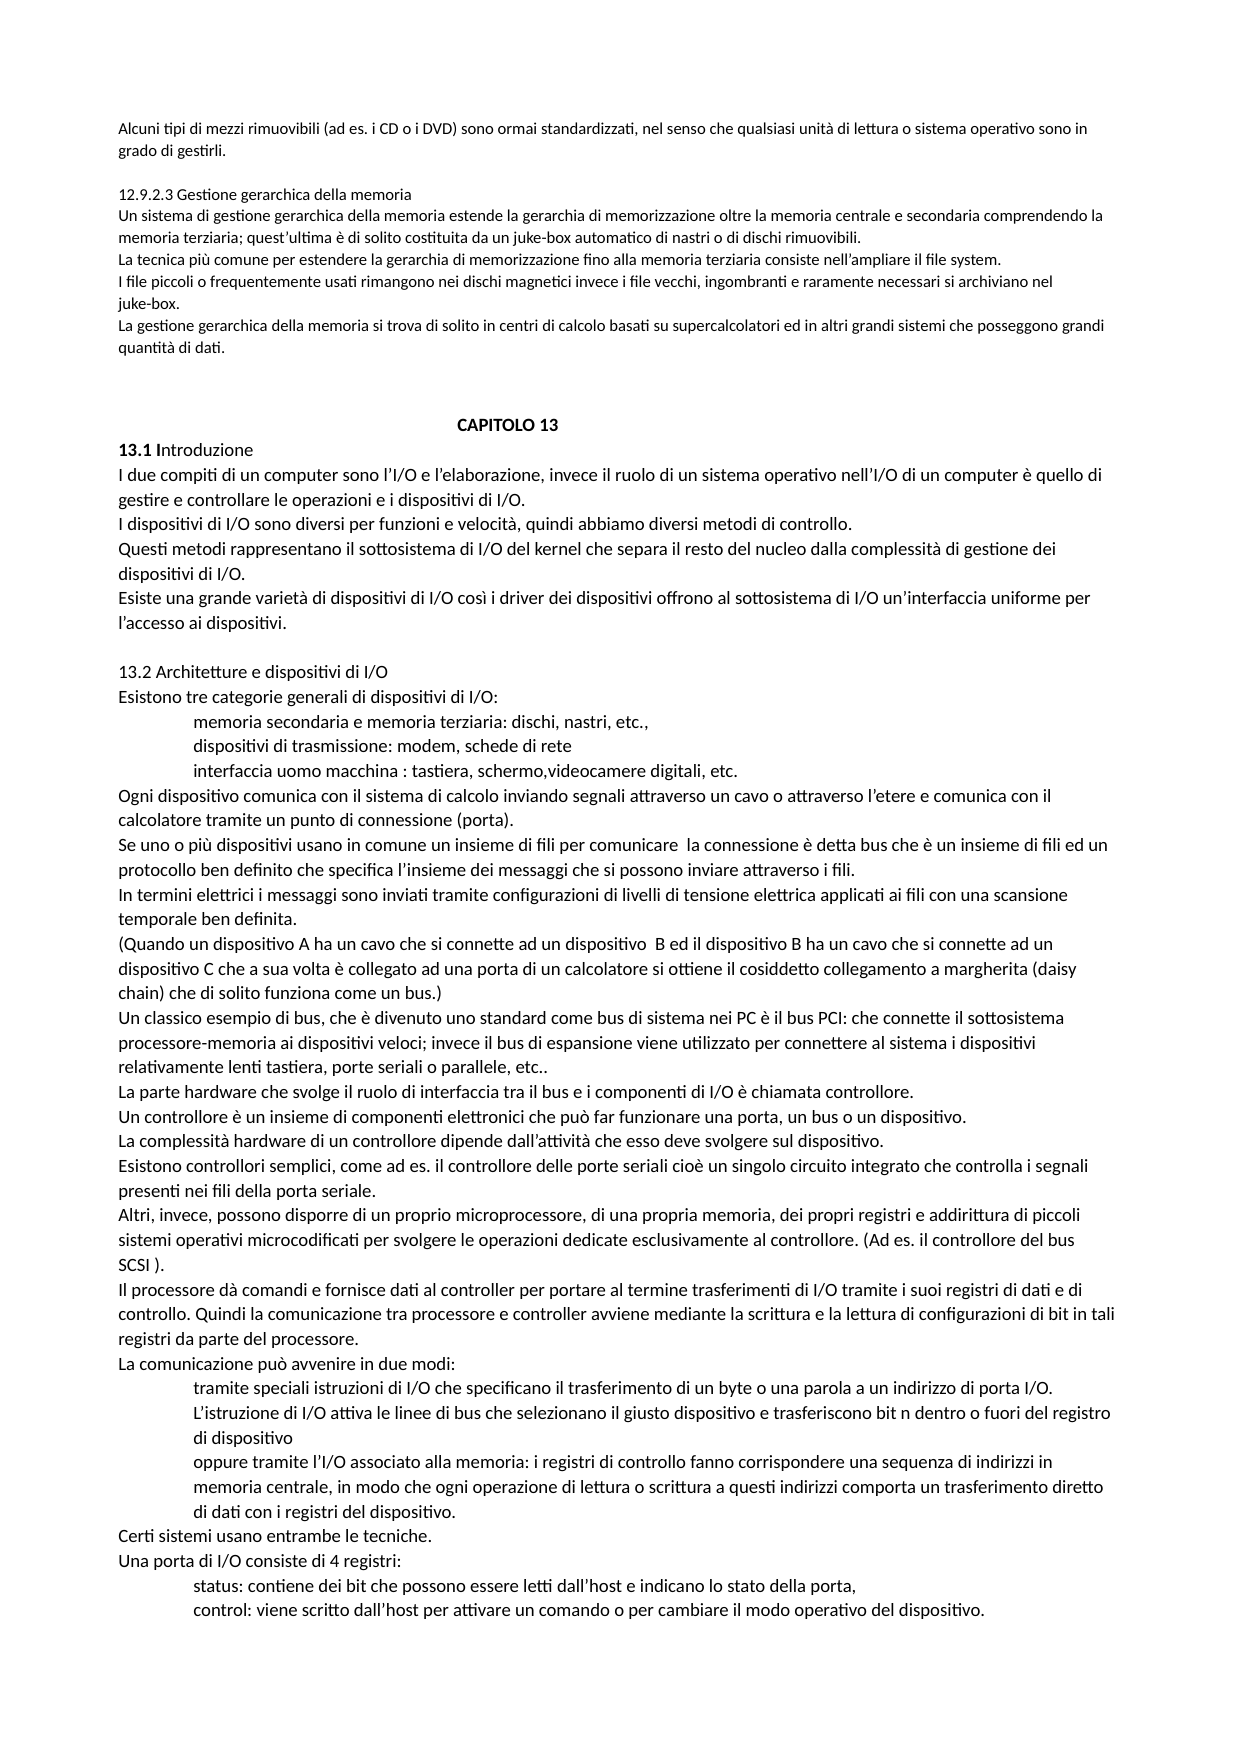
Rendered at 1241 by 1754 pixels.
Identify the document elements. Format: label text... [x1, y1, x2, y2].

text I dispositivi di I/O sono diversi per funzioni e velocità, quindi abbiamo diversi metodi di controllo. [118, 512, 1122, 535]
text Un classico esempio di bus, che è divenuto uno standard come bus di sistema nei PC è il bus PCI: che connette il sottosistema processore-memoria ai dispositivi veloci; invece il bus di espansione viene utilizzato per connettere al sistema i dispositivi relativamente lenti tastiera, porte seriali o parallele, etc.. [118, 1006, 1122, 1078]
text I due compiti di un computer sono l’I/O e l’elaborazione, invece il ruolo di un sistema operativo nell’I/O di un computer è quello di gestire e controllare le operazioni e i dispositivi di I/O. [118, 463, 1122, 511]
text Un controllore è un insieme di componenti elettronici che può far funzionare una porta, un bus o un dispositivo. [118, 1105, 1122, 1128]
text 13.2 Architetture e dispositivi di I/O [118, 661, 1122, 683]
text La comunicazione può avvenire in due modi: [118, 1352, 1122, 1375]
text Esistono tre categorie generali di dispositivi di I/O: [118, 685, 1122, 708]
text Certi sistemi usano entrambe le tecniche. [118, 1524, 1122, 1547]
text I file piccoli o frequentemente usati rimangono nei dischi magnetici invece i file vecchi, ingombranti e raramente necessari si archiviano nel [118, 271, 1122, 292]
text La complessità hardware di un controllore dipende dall’attività che esso deve svolgere sul dispositivo. [118, 1129, 1122, 1152]
text Il processore dà comandi e fornisce dati al controller per portare al termine trasferimenti di I/O tramite i suoi registri di dati e di controllo. Quindi la comunicazione tra processore e controller avviene mediante la scrittura e la lettura di configurazioni di bit in tali registri da parte del processore. [118, 1278, 1122, 1350]
text Ogni dispositivo comunica con il sistema di calcolo inviando segnali attraverso un cavo o attraverso l’etere e comunica con il calcolatore tramite un punto di connessione (porta). [118, 784, 1122, 832]
list tramite speciali istruzioni di I/O che specificano il trasferimento di un byte o una parola a un indirizzo di porta I/O. L’istruzione di I/O attiva le linee di bus che selezionano il giusto dispositivo e trasferiscono bit n dentro o fuori del registro di dispositivo [193, 1376, 1122, 1449]
list oppure tramite l’I/O associato alla memoria: i registri di controllo fanno corrispondere una sequenza di indirizzi in memoria centrale, in modo che ogni operazione di lettura o scrittura a questi indirizzi comporta un trasferimento diretto di dati con i registri del dispositivo. [193, 1451, 1122, 1523]
text Altri, invece, possono disporre di un proprio microprocessore, di una propria memoria, dei propri registri e addirittura di piccoli sistemi operativi microcodificati per svolgere le operazioni dedicate esclusivamente al controllore. (Ad es. il controllore del bus SCSI ). [118, 1204, 1122, 1276]
text La parte hardware che svolge il ruolo di interfaccia tra il bus e i componenti di I/O è chiamata controllore. [118, 1080, 1122, 1103]
text juke-box. [118, 293, 1122, 313]
text Una porta di I/O consiste di 4 registri: [118, 1549, 1122, 1572]
text 13.1 Introduzione [118, 438, 1122, 461]
text Alcuni tipi di mezzi rimuovibili (ad es. i CD o i DVD) sono ormai standardizzati, nel senso che qualsiasi unità di lettura o sistema operativo sono in grado di gestirli. [118, 118, 1122, 160]
text CAPITOLO 13 [118, 414, 1122, 437]
text Un sistema di gestione gerarchica della memoria estende la gerarchia di memorizzazione oltre la memoria centrale e secondaria comprendendo la memoria terziaria; quest’ultima è di solito costituita da un juke-box automatico di nastri o di dischi rimuovibili. [118, 206, 1122, 248]
list memoria secondaria e memoria terziaria: dischi, nastri, etc., [193, 710, 1122, 733]
list interfaccia uomo macchina : tastiera, schermo,videocamere digitali, etc. [193, 759, 1122, 782]
text 12.9.2.3 Gestione gerarchica della memoria [118, 184, 1122, 204]
list control: viene scritto dall’host per attivare un comando o per cambiare il modo operativo del dispositivo. [193, 1599, 1122, 1622]
text Esiste una grande varietà di dispositivi di I/O così i driver dei dispositivi offrono al sottosistema di I/O un’interfaccia uniforme per l’accesso ai dispositivi. [118, 586, 1122, 634]
text Esistono controllori semplici, come ad es. il controllore delle porte seriali cioè un singolo circuito integrato che controlla i segnali presenti nei fili della porta seriale. [118, 1154, 1122, 1202]
list dispositivi di trasmissione: modem, schede di rete [193, 734, 1122, 757]
text (Quando un dispositivo A ha un cavo che si connette ad un dispositivo B ed il dispositivo B ha un cavo che si connette ad un dispositivo C che a sua volta è collegato ad una porta di un calcolatore si ottiene il cosiddetto collegamento a margherita (daisy chain) che di solito funziona come un bus.) [118, 932, 1122, 1004]
list status: contiene dei bit che possono essere letti dall’host e indicano lo stato della porta, [193, 1574, 1122, 1597]
text Se uno o più dispositivi usano in comune un insieme di fili per comunicare la connessione è detta bus che è un insieme di fili ed un protocollo ben definito che specifica l’insieme dei messaggi che si possono inviare attraverso i fili. [118, 833, 1122, 881]
text Questi metodi rappresentano il sottosistema di I/O del kernel che separa il resto del nucleo dalla complessità di gestione dei dispositivi di I/O. [118, 537, 1122, 585]
text La tecnica più comune per estendere la gerarchia di memorizzazione fino alla memoria terziaria consiste nell’ampliare il file system. [118, 249, 1122, 270]
text La gestione gerarchica della memoria si trova di solito in centri di calcolo basati su supercalcolatori ed in altri grandi sistemi che posseggono grandi quantità di dati. [118, 315, 1122, 357]
text In termini elettrici i messaggi sono inviati tramite configurazioni di livelli di tensione elettrica applicati ai fili con una scansione temporale ben definita. [118, 883, 1122, 930]
